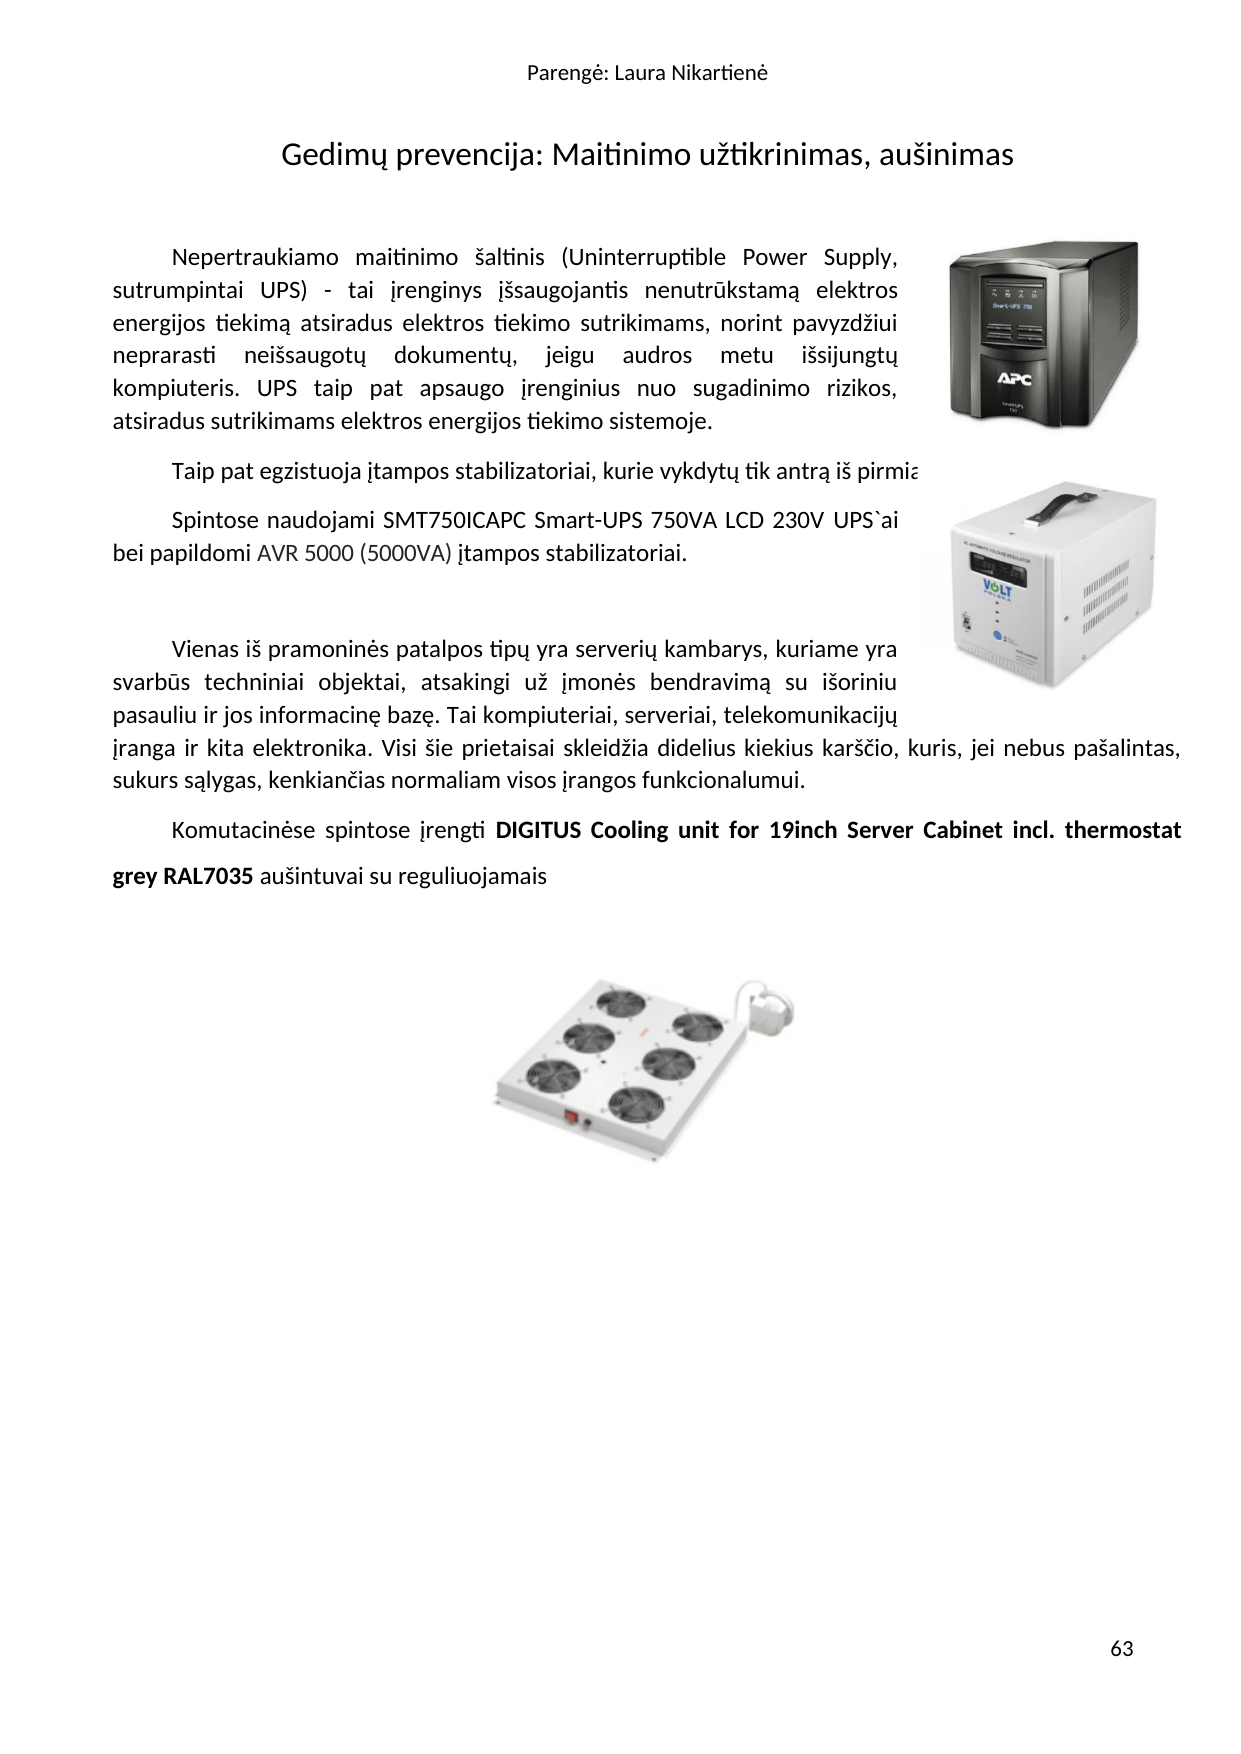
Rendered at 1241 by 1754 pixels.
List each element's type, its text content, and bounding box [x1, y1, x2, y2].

picture [917, 219, 1208, 721]
text Gedimų prevencija: Maitinimo užtikrinimas, aušinimas [112, 133, 1183, 174]
text Nepertraukiamo maitinimo šaltinis (Uninterruptible Power Supply, sutrumpintai UPS) - tai įrenginys įšsaugojantis nenutrūkstamą elektros energijos tiekimą atsiradus elektros tiekimo sutrikimams, norint pavyzdžiui neprarasti neišsaugotų dokumentų, jeigu audros metu išsijungtų kompiuteris. UPS taip pat apsaugo įrenginius nuo sugadinimo rizikos, atsiradus sutrikimams elektros energijos tiekimo sistemoje. [112, 241, 917, 436]
text Spintose naudojami SMT750ICAPC Smart-UPS 750VA LCD 230V UPS`ai bei papildomi AVR 5000 (5000VA) įtampos stabilizatoriai. [112, 505, 917, 568]
picture [416, 899, 879, 1272]
text Taip pat egzistuoja įtampos stabilizatoriai, kurie vykdytų tik antrą iš pirmiau paminėtų funkcijų. [112, 455, 917, 486]
text Komutacinėse spintose įrengti DIGITUS Cooling unit for 19inch Server Cabinet incl. thermostat grey RAL7035 aušintuvai su reguliuojamais [112, 814, 1183, 891]
text Vienas iš pramoninės patalpos tipų yra serverių kambarys, kuriame yra svarbūs techniniai objektai, atsakingi už įmonės bendravimą su išoriniu pasauliu ir jos informacinę bazę. Tai kompiuteriai, serveriai, telekomunikacijų įranga ir kita elektronika. Visi šie prietaisai skleidžia didelius kiekius karščio, kuris, jei nebus pašalintas, sukurs sąlygas, kenkiančias normaliam visos įrangos funkcionalumui. [112, 633, 1183, 795]
